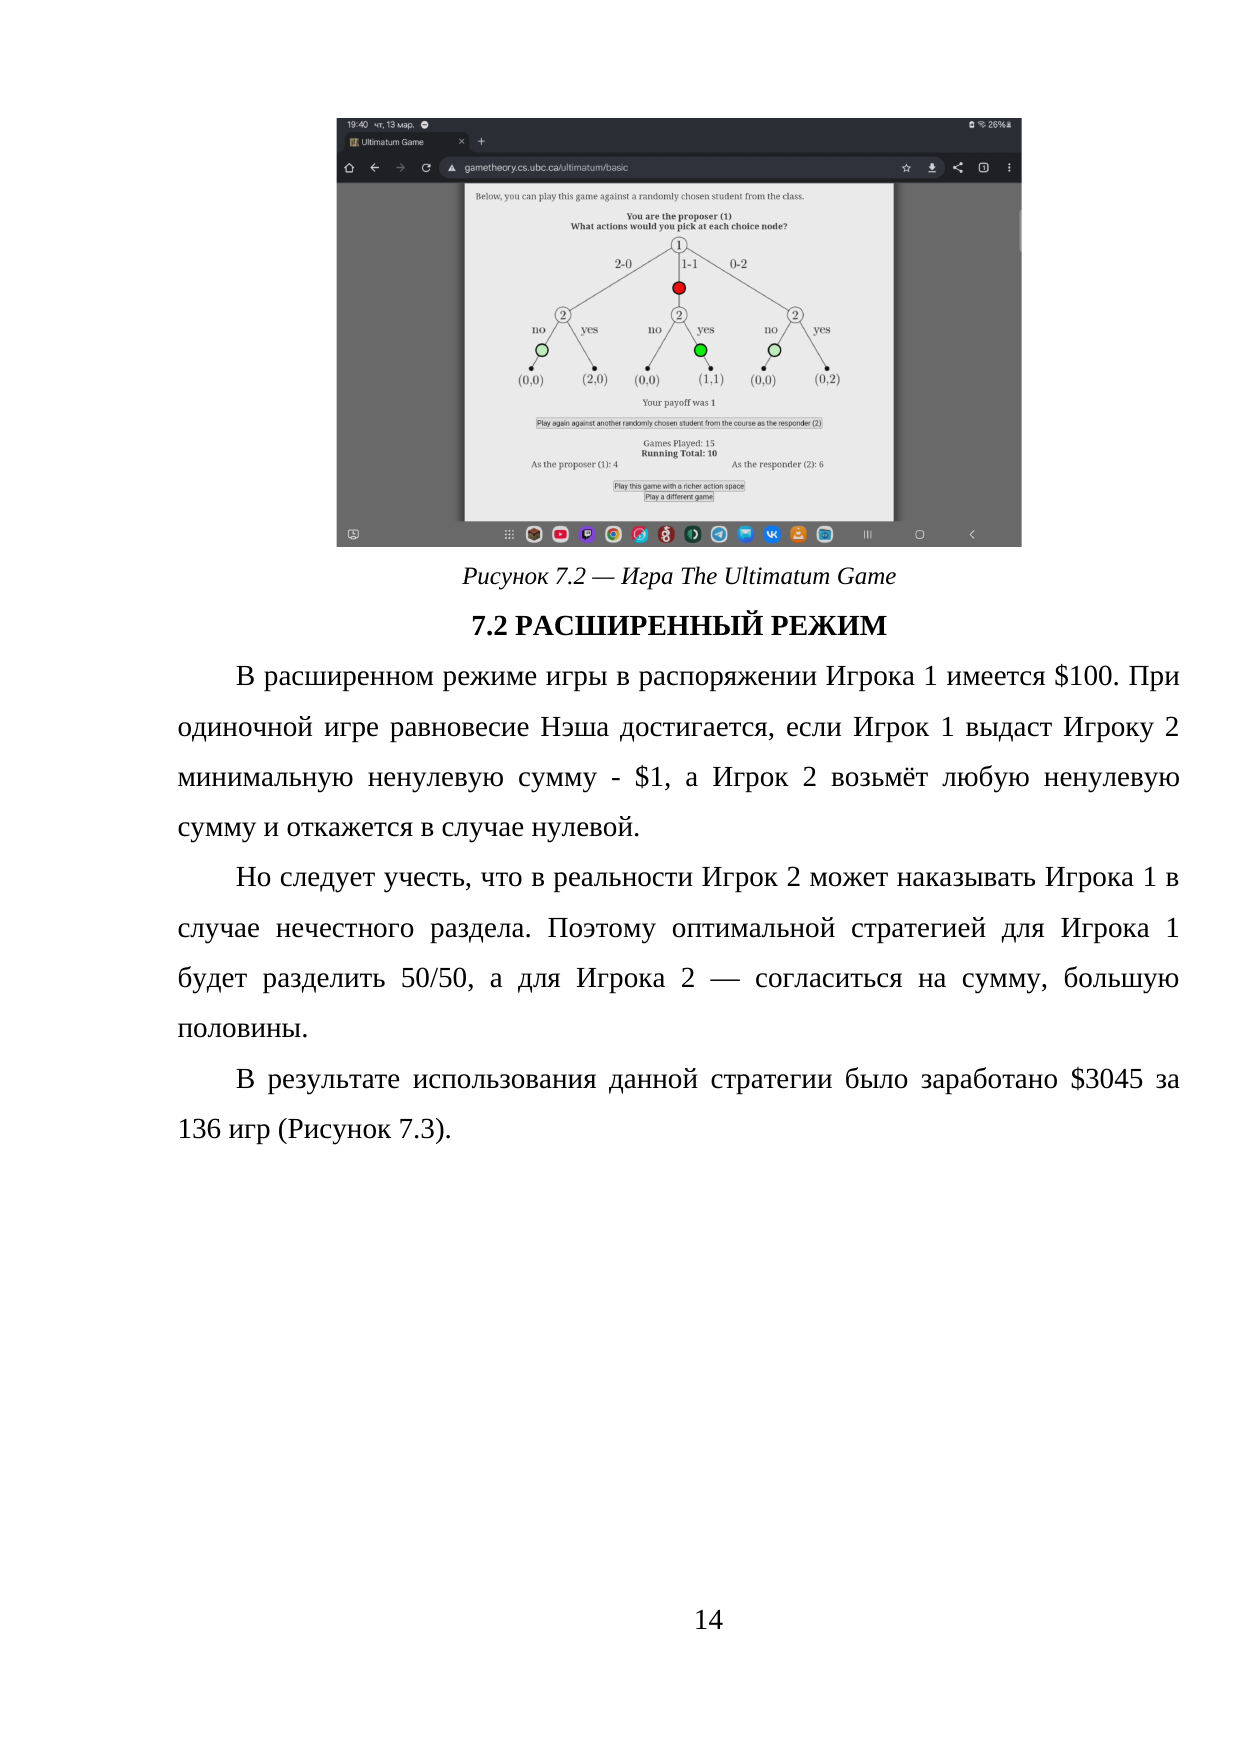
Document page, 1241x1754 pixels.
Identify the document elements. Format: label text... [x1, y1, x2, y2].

text Но следует учесть, что в реальности Игрок 2 может наказывать Игрока 1 в случае нечестного раздела. Поэтому оптимальной стратегией для Игрока 1 будет разделить 50/50, а для Игрока 2 — согласиться на сумму, большую половины. [177, 859, 1181, 1044]
picture [336, 118, 1022, 547]
text В результате использования данной стратегии было заработано $3045 за 136 игр (Рисунок 7.3). [177, 1061, 1181, 1145]
subtitle 7.2 РАСШИРЕННЫЙ РЕЖИМ [177, 608, 1181, 642]
text В расширенном режиме игры в распоряжении Игрока 1 имеется $100. При одиночной игре равновесие Нэша достигается, если Игрок 1 выдаст Игроку 2 минимальную ненулевую сумму - $1, а Игрок 2 возьмёт любую ненулевую сумму и откажется в случае нулевой. [177, 658, 1181, 843]
text Рисунок 7.2 — Игра The Ultimatum Game [177, 118, 1181, 589]
